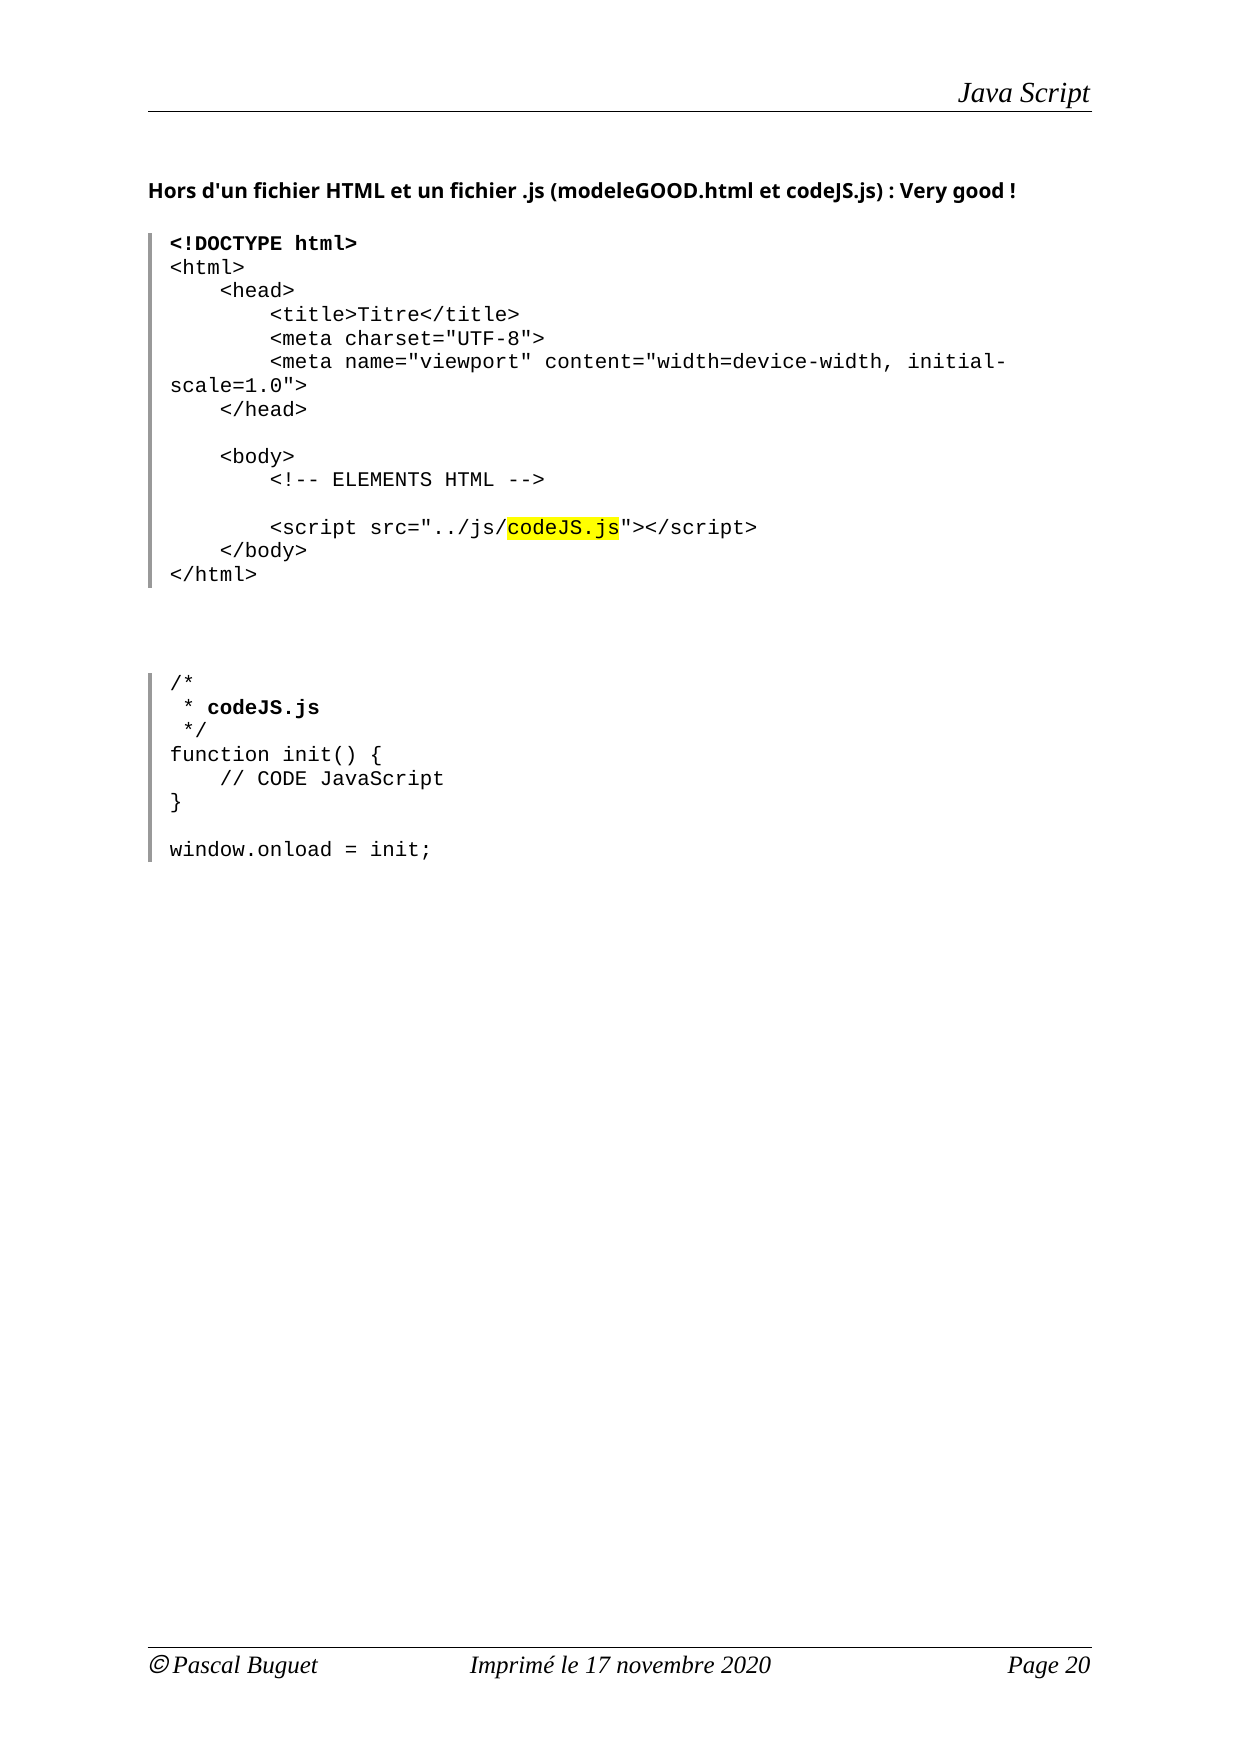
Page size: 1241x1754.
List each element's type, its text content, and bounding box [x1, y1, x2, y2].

text <html> [152, 257, 1092, 280]
text */ [152, 720, 1092, 744]
text /* [152, 673, 1092, 697]
text window.onload = init; [152, 838, 1092, 862]
text // CODE JavaScript [152, 768, 1092, 791]
text </head> [152, 398, 1092, 422]
text <!DOCTYPE html> [152, 233, 1092, 257]
text function init() { [152, 744, 1092, 768]
text <title>Titre</title> [152, 304, 1092, 328]
text </html> [152, 564, 1092, 588]
text <!-- ELEMENTS HTML --> [152, 469, 1092, 493]
text } [152, 791, 1092, 815]
text </body> [152, 540, 1092, 564]
text Hors d'un fichier HTML et un fichier .js (modeleGOOD.html et codeJS.js) : Very good ! [148, 176, 1092, 204]
text <body> [152, 446, 1092, 469]
text <script src="../js/codeJS.js"></script> [152, 517, 1092, 540]
text * codeJS.js [152, 697, 1092, 720]
text <meta name="viewport" content="width=device-width, initial-scale=1.0"> [152, 351, 1092, 398]
text <meta charset="UTF-8"> [152, 328, 1092, 351]
text <head> [152, 280, 1092, 304]
